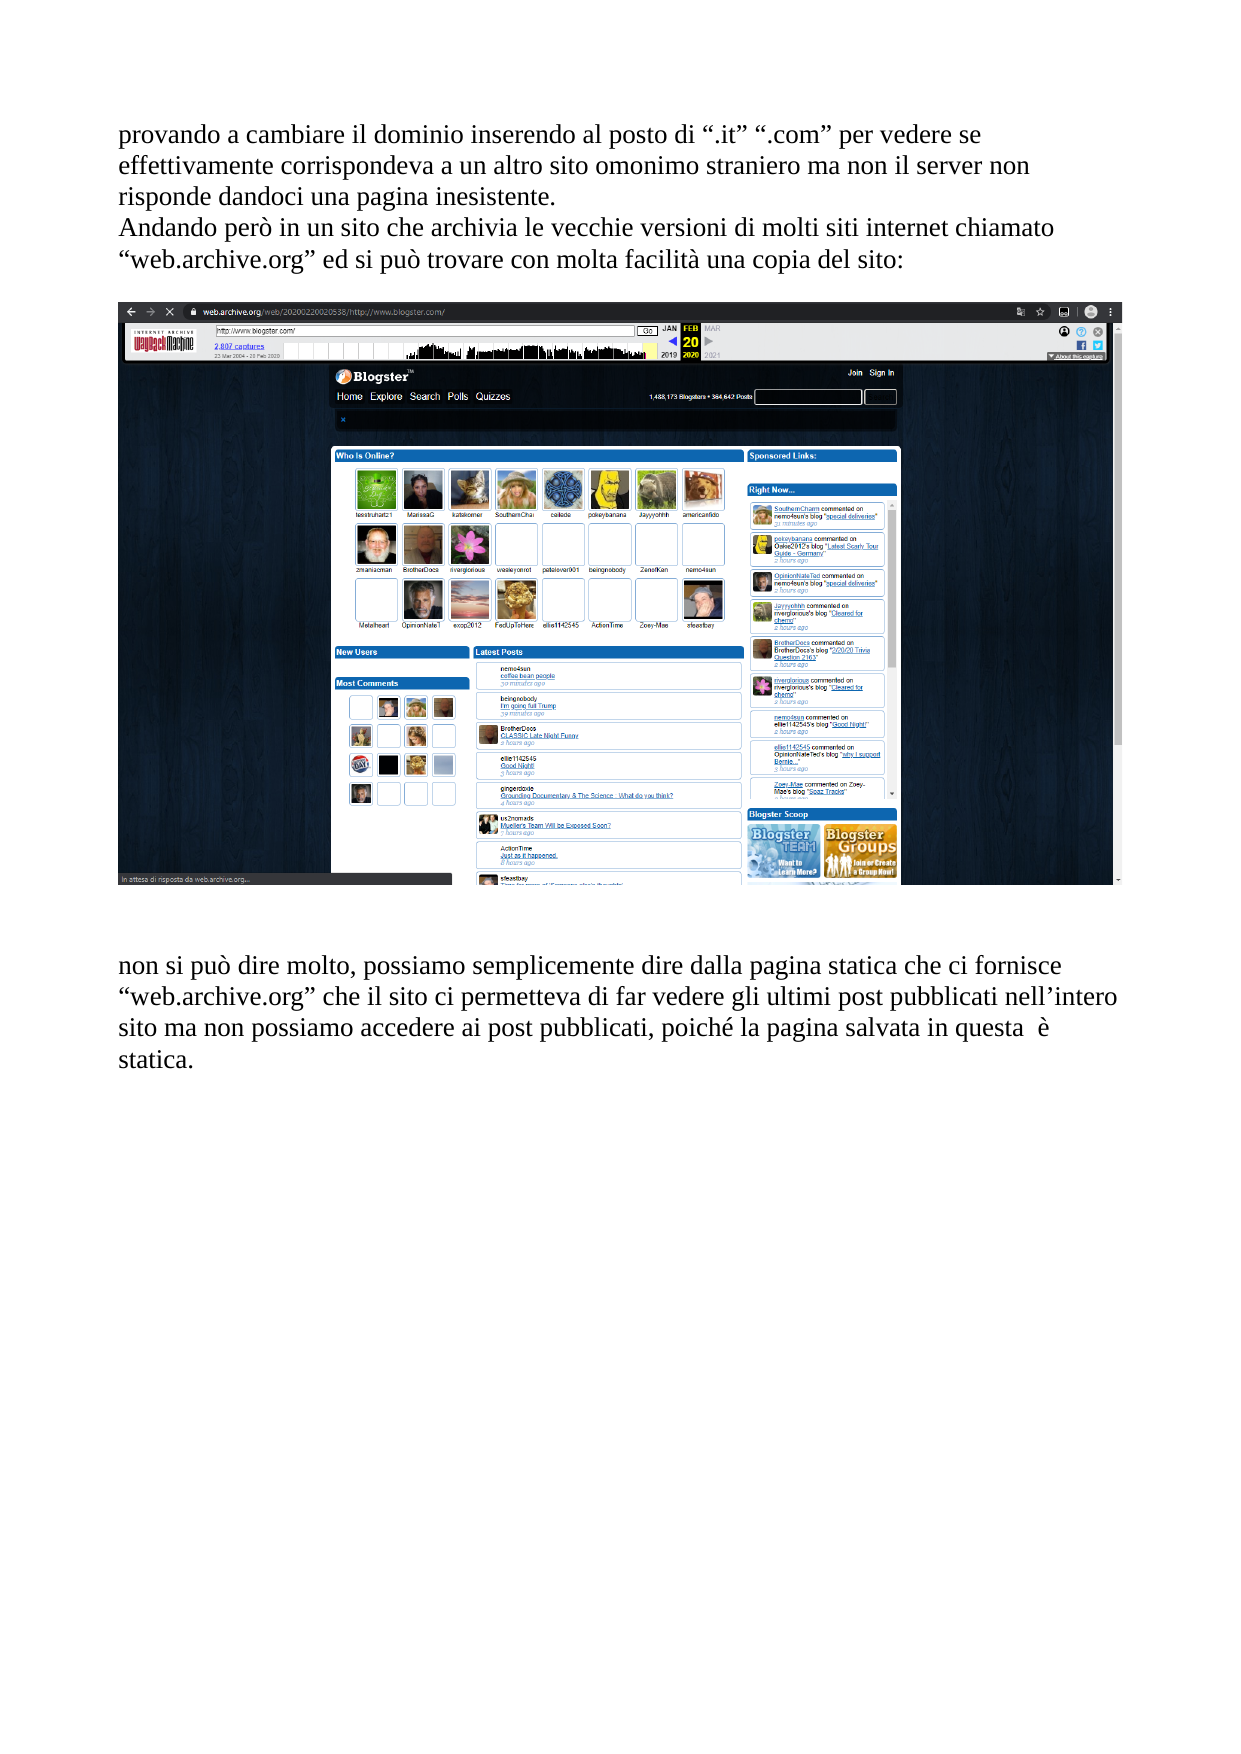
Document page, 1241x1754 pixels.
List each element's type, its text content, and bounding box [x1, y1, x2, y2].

picture [118, 302, 1123, 885]
text non si può dire molto, possiamo semplicemente dire dalla pagina statica che ci fornisce “web.archive.org” che il sito ci permetteva di far vedere gli ultimi post pubblicati nell’intero sito ma non possiamo accedere ai post pubblicati, poiché la pagina salvata in questa è statica. [118, 885, 1122, 1074]
text provando a cambiare il dominio inserendo al posto di “.it” “.com” per vedere se effettivamente corrispondeva a un altro sito omonimo straniero ma non il server non risponde dandoci una pagina inesistente. Andando però in un sito che archivia le vecchie versioni di molti siti internet chiamato “web.archive.org” ed si può trovare con molta facilità una copia del sito: [118, 118, 1122, 274]
